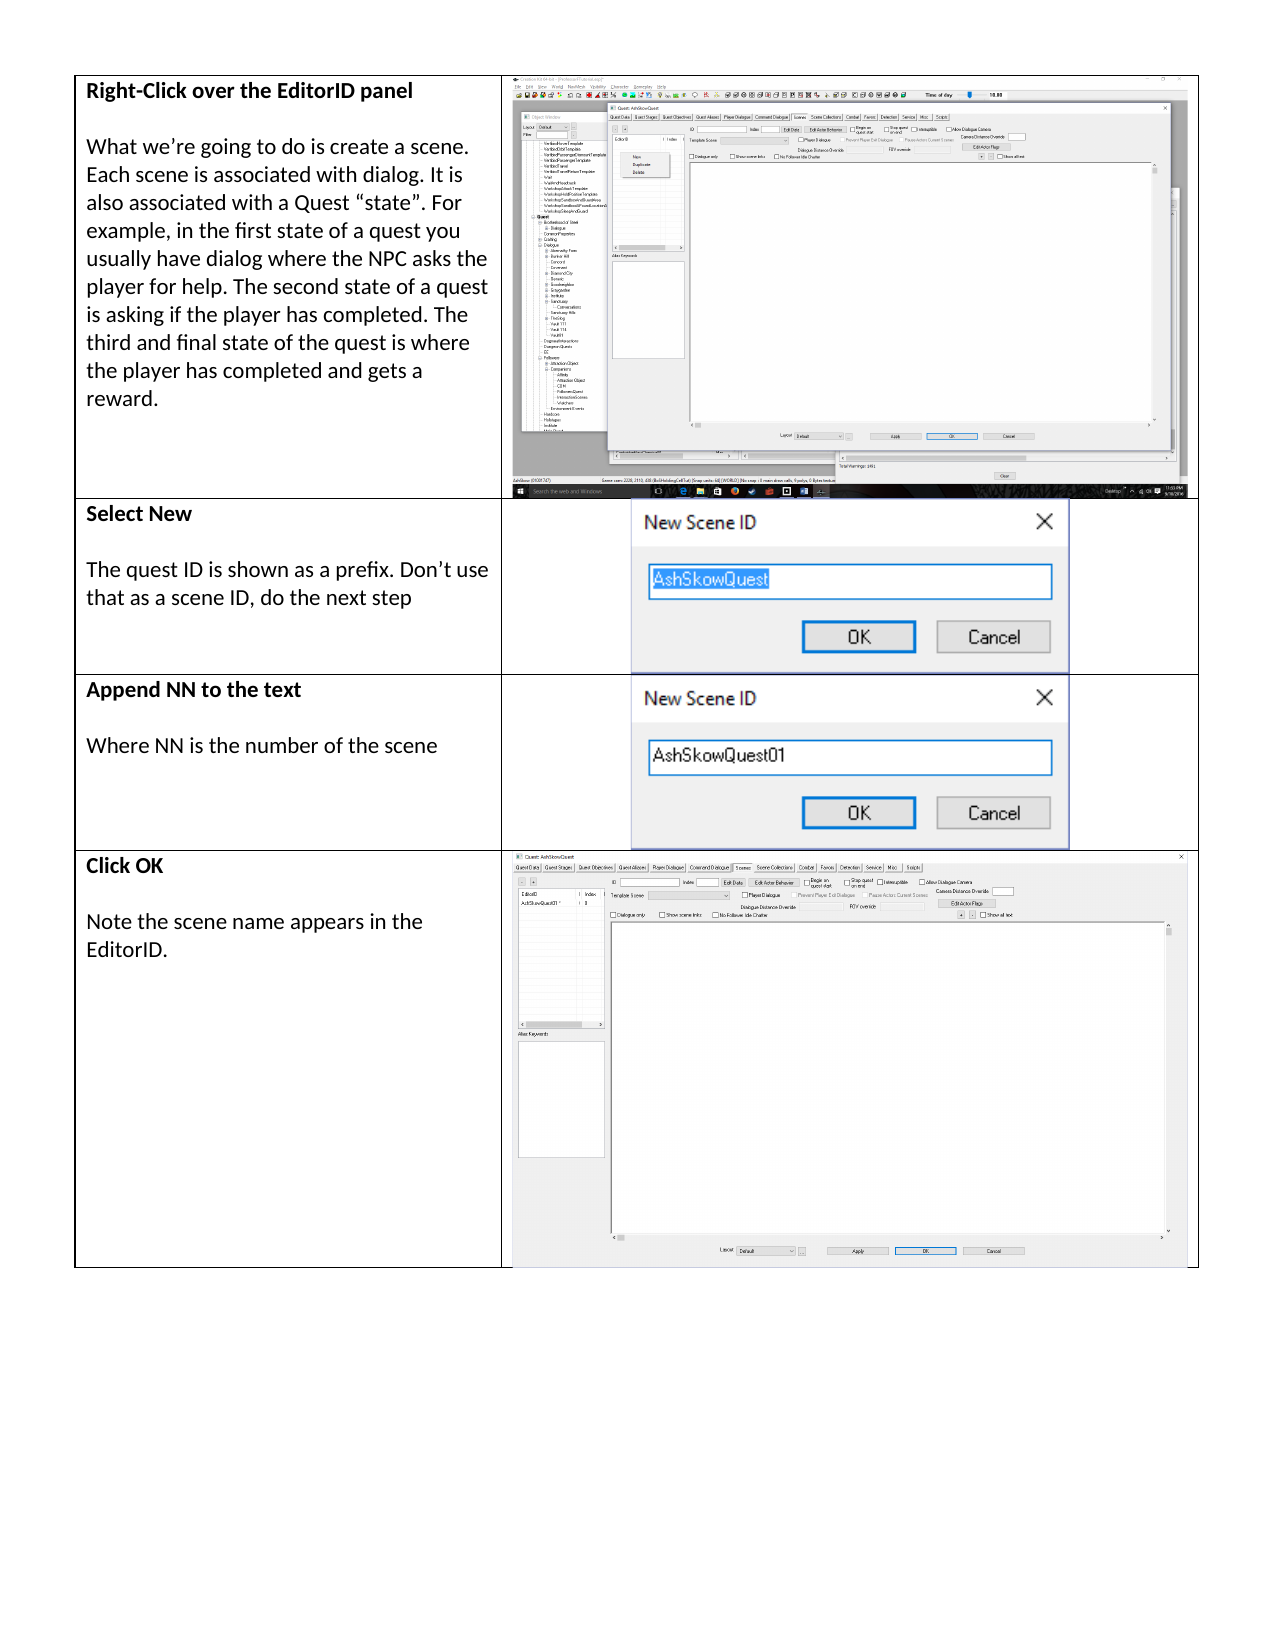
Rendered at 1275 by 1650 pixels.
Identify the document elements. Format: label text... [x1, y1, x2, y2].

table_cell [502, 499, 630, 674]
table_cell Right-Click over the EditorID panel What we’re going to do is create a scene. Each scene is associated with dialog. It is also associated with a Quest “state”. For example, in the first state of a quest you usually have dialog where the NPC asks the player for help. The second state of a quest is asking if the player has completed. The third and final state of the quest is where the player has completed and gets a reward. [76, 76, 501, 498]
table_cell [1188, 76, 1198, 498]
table_cell [1070, 675, 1198, 850]
table_cell [1188, 851, 1198, 1267]
table_cell Append NN to the text Where NN is the number of the scene [76, 675, 501, 850]
table_cell Select New The quest ID is shown as a prefix. Don’t use that as a scene ID, do the next step [76, 499, 501, 674]
table_cell [502, 675, 630, 850]
table_cell [1070, 499, 1198, 674]
table_cell [502, 76, 512, 498]
table_cell Click OK Note the scene name appears in the EditorID. [76, 851, 501, 1267]
table_cell [502, 851, 512, 1267]
